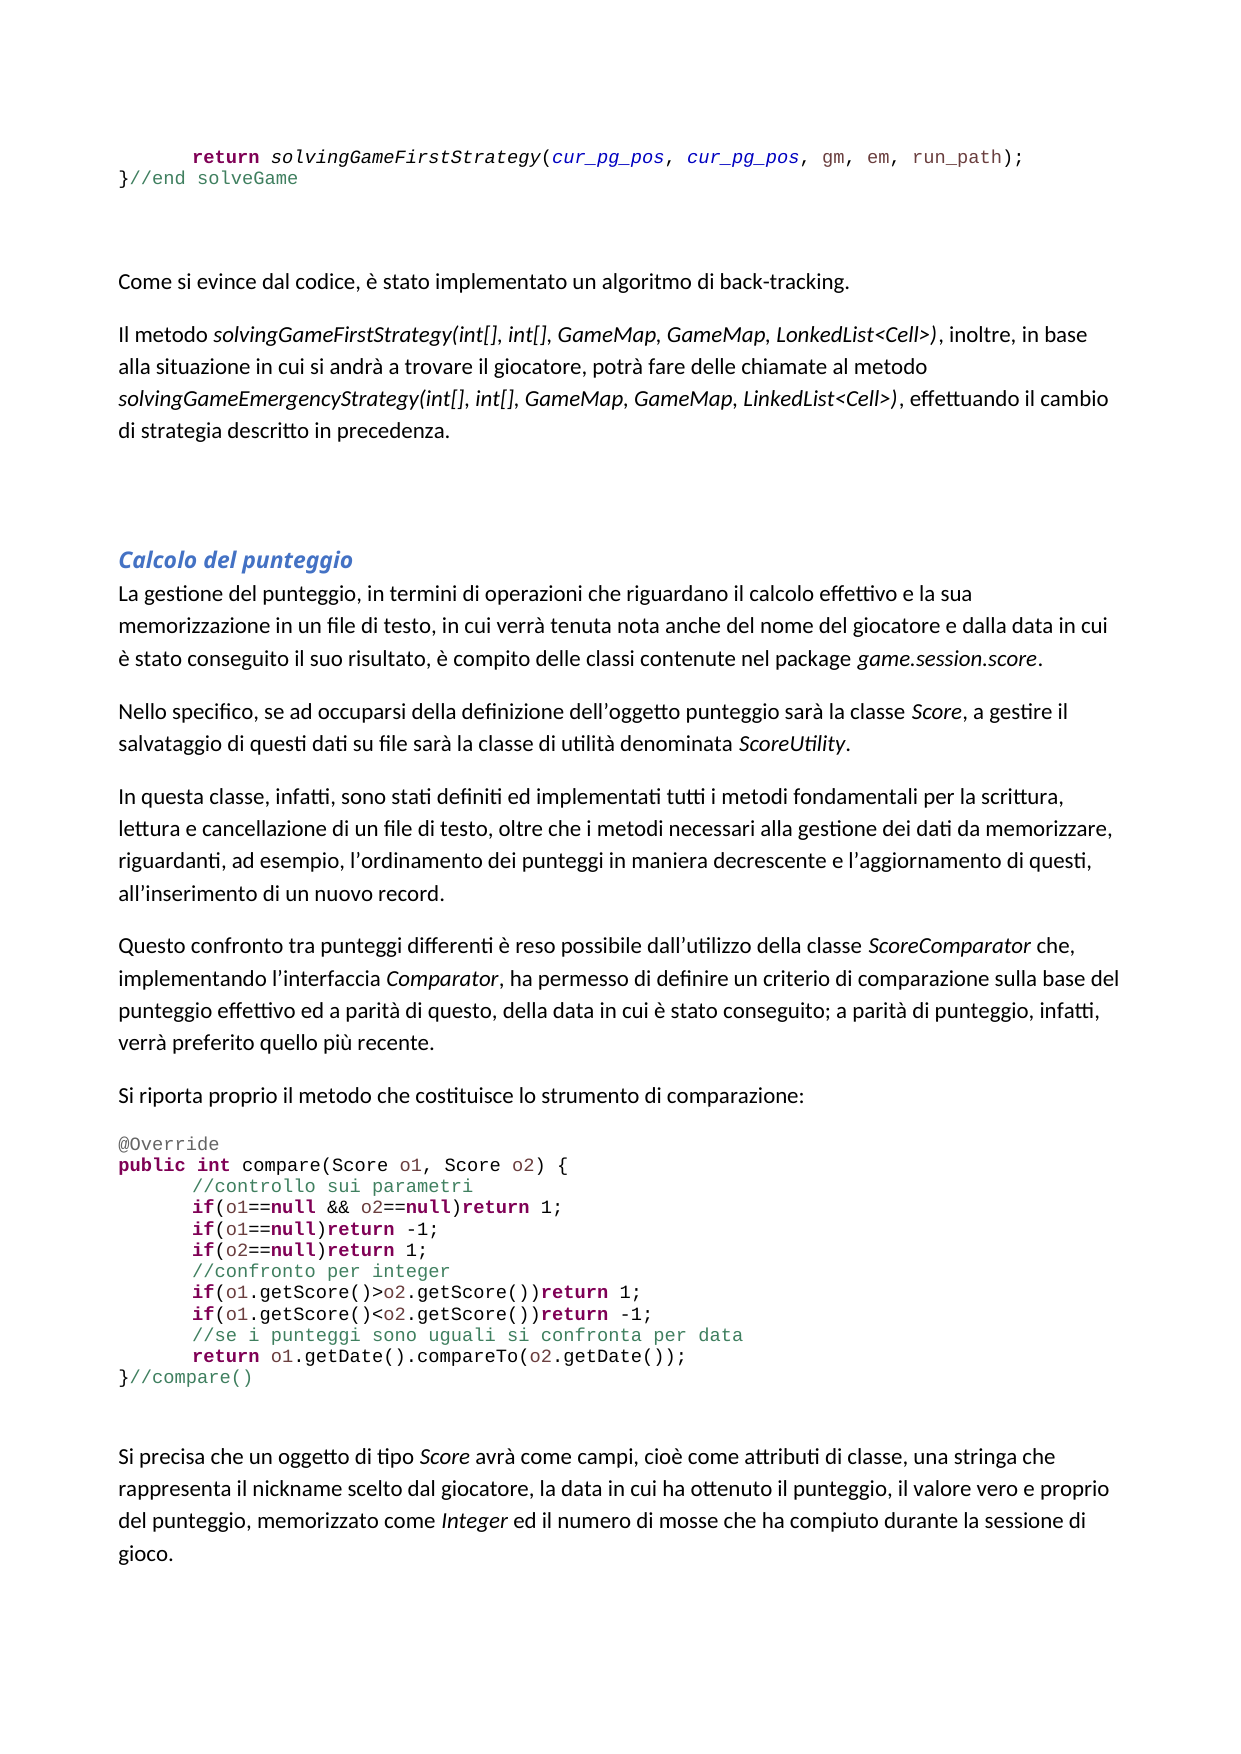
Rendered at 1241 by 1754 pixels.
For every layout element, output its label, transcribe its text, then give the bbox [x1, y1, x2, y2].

text Si riporta proprio il metodo che costituisce lo strumento di comparazione: [118, 1081, 1122, 1109]
text //confronto per integer [118, 1262, 1122, 1283]
text Il metodo solvingGameFirstStrategy(int[], int[], GameMap, GameMap, LonkedList<Cell>), inoltre, in base alla situazione in cui si andrà a trovare il giocatore, potrà fare delle chiamate al metodo solvingGameEmergencyStrategy(int[], int[], GameMap, GameMap, LinkedList<Cell>), effettuando il cambio di strategia descritto in precedenza. [118, 320, 1122, 445]
text //controllo sui parametri [118, 1177, 1122, 1198]
text }//compare() [118, 1368, 1122, 1389]
text if(o1==null && o2==null)return 1; [118, 1198, 1122, 1219]
text if(o1==null)return -1; [118, 1219, 1122, 1241]
text Questo confronto tra punteggi differenti è reso possibile dall’utilizzo della classe ScoreComparator che, implementando l’interfaccia Comparator, ha permesso di definire un criterio di comparazione sulla base del punteggio effettivo ed a parità di questo, della data in cui è stato conseguito; a parità di punteggio, infatti, verrà preferito quello più recente. [118, 932, 1122, 1056]
text public int compare(Score o1, Score o2) { [118, 1156, 1122, 1177]
text return solvingGameFirstStrategy(cur_pg_pos, cur_pg_pos, gm, em, run_path); [118, 148, 1122, 169]
text return o1.getDate().compareTo(o2.getDate()); [118, 1347, 1122, 1368]
text Come si evince dal codice, è stato implementato un algoritmo di back-tracking. [118, 267, 1122, 295]
text if(o1.getScore()>o2.getScore())return 1; [118, 1283, 1122, 1304]
text if(o2==null)return 1; [118, 1241, 1122, 1262]
subtitle Calcolo del punteggio [118, 543, 1122, 575]
text //se i punteggi sono uguali si confronta per data [118, 1326, 1122, 1347]
text In questa classe, infatti, sono stati definiti ed implementati tutti i metodi fondamentali per la scrittura, lettura e cancellazione di un file di testo, oltre che i metodi necessari alla gestione dei dati da memorizzare, riguardanti, ad esempio, l’ordinamento dei punteggi in maniera decrescente e l’aggiornamento di questi, all’inserimento di un nuovo record. [118, 782, 1122, 907]
text Nello specifico, se ad occuparsi della definizione dell’oggetto punteggio sarà la classe Score, a gestire il salvataggio di questi dati su file sarà la classe di utilità denominata ScoreUtility. [118, 697, 1122, 757]
text if(o1.getScore()<o2.getScore())return -1; [118, 1304, 1122, 1326]
text @Override [118, 1134, 1122, 1156]
text }//end solveGame [118, 169, 1122, 190]
text La gestione del punteggio, in termini di operazioni che riguardano il calcolo effettivo e la sua memorizzazione in un file di testo, in cui verrà tenuta nota anche del nome del giocatore e dalla data in cui è stato conseguito il suo risultato, è compito delle classi contenute nel package game.session.score. [118, 579, 1122, 672]
text Si precisa che un oggetto di tipo Score avrà come campi, cioè come attributi di classe, una stringa che rappresenta il nickname scelto dal giocatore, la data in cui ha ottenuto il punteggio, il valore vero e proprio del punteggio, memorizzato come Integer ed il numero di mosse che ha compiuto durante la sessione di gioco. [118, 1442, 1122, 1567]
